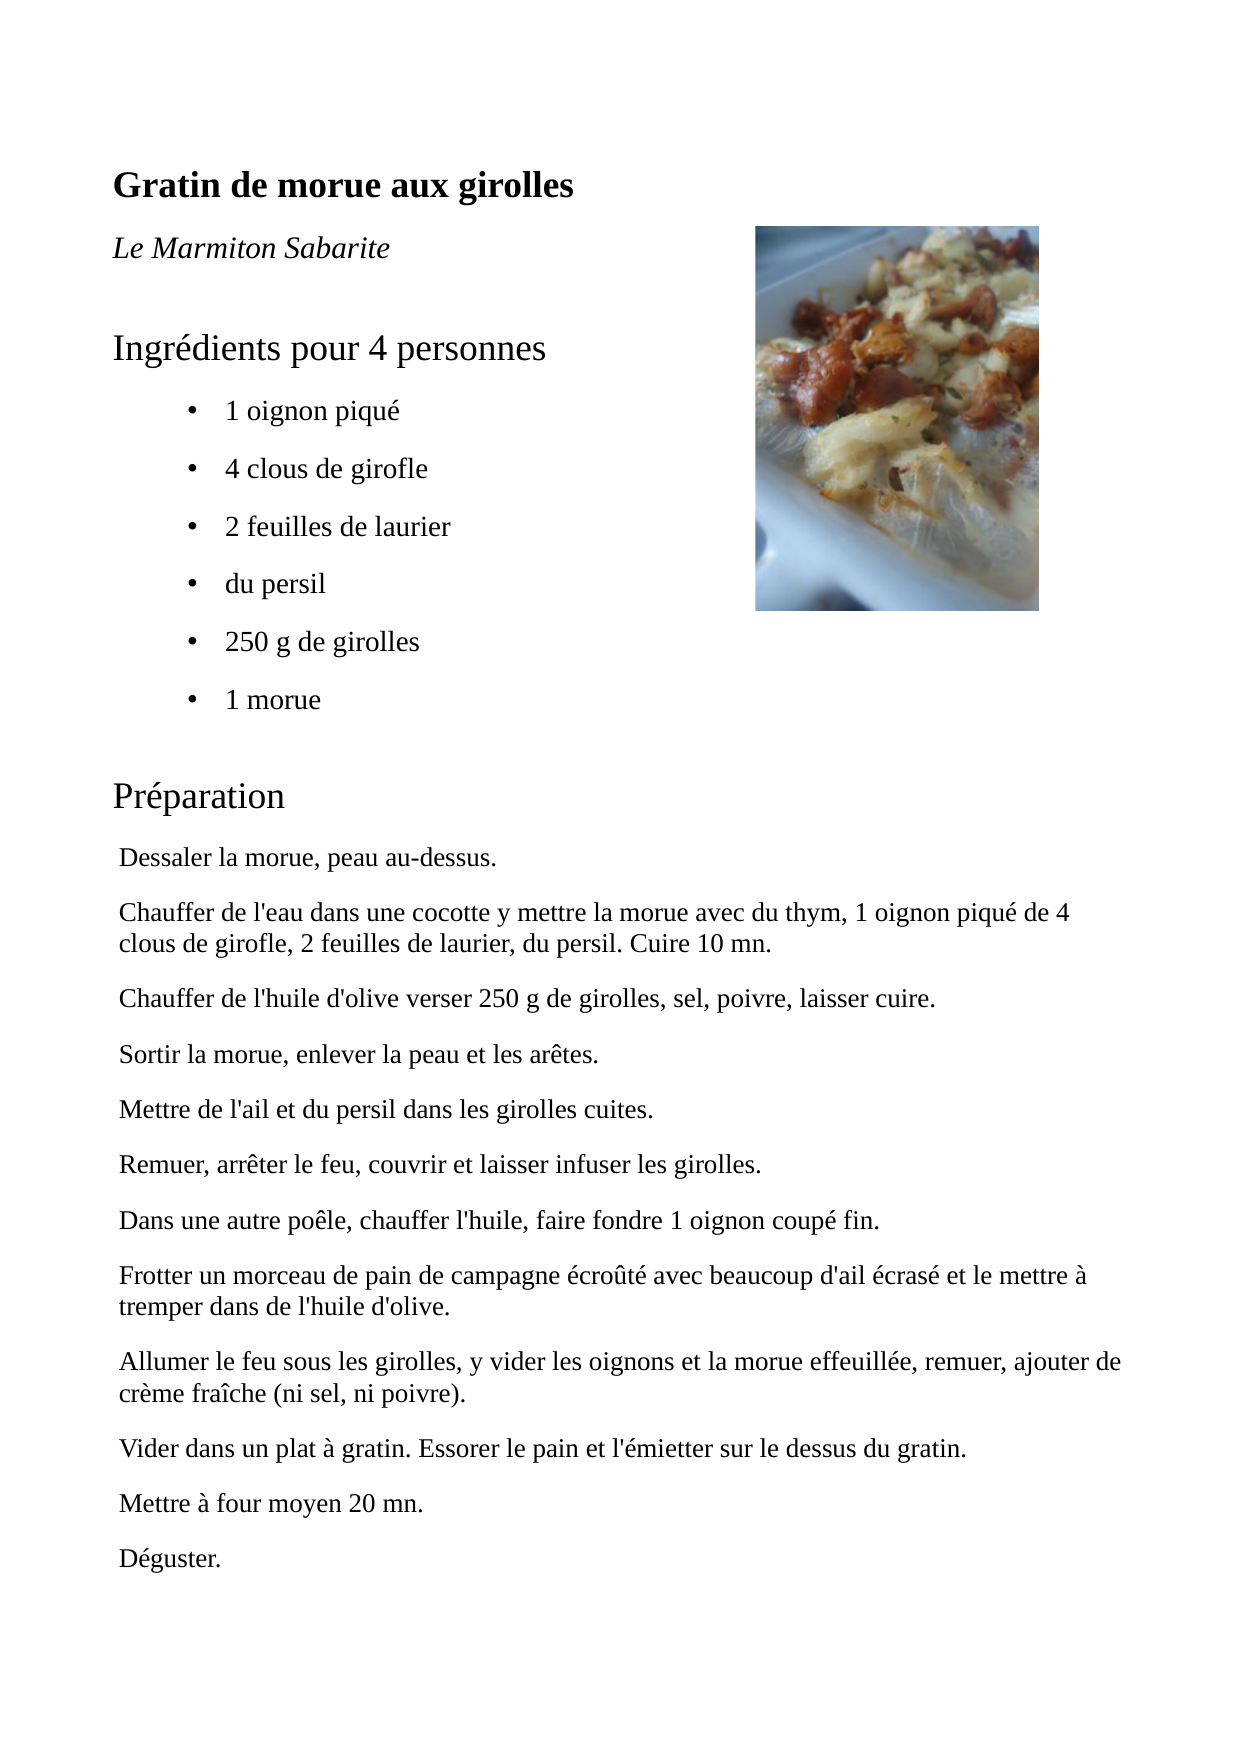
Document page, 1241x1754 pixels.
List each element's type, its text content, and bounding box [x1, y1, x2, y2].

text [1039, 230, 1128, 302]
text [1039, 326, 1128, 369]
text Gratin de morue aux girolles [112, 162, 1128, 206]
list [1039, 393, 1128, 427]
text Le Marmiton Sabarite [112, 230, 755, 302]
text Dans une autre poêle, chauffer l'huile, faire fondre 1 oignon coupé fin. [118, 1204, 1128, 1235]
text Ingrédients pour 4 personnes [112, 326, 755, 369]
text Déguster. [118, 1543, 1128, 1574]
list 1 morue [187, 682, 1128, 749]
list 1 oignon piqué [187, 393, 755, 427]
text Mettre à four moyen 20 mn. [118, 1487, 1128, 1518]
list 4 clous de girofle [187, 451, 755, 484]
text Chauffer de l'huile d'olive verser 250 g de girolles, sel, poivre, laisser cuire. [118, 982, 1128, 1014]
text Vider dans un plat à gratin. Essorer le pain et l'émietter sur le dessus du gratin. [118, 1432, 1128, 1463]
text Préparation [112, 773, 1128, 817]
list [1039, 566, 1128, 600]
text Dessaler la morue, peau au-dessus. [118, 841, 1128, 872]
text Allumer le feu sous les girolles, y vider les oignons et la morue effeuillée, remuer, ajouter de crème fraîche (ni sel, ni poivre). [118, 1346, 1128, 1408]
list [1039, 451, 1128, 484]
text Sortir la morue, enlever la peau et les arêtes. [118, 1038, 1128, 1069]
text Remuer, arrêter le feu, couvrir et laisser infuser les girolles. [118, 1148, 1128, 1179]
text Mettre de l'ail et du persil dans les girolles cuites. [118, 1093, 1128, 1124]
list du persil [187, 566, 755, 600]
text Frotter un morceau de pain de campagne écroûté avec beaucoup d'ail écrasé et le mettre à tremper dans de l'huile d'olive. [118, 1259, 1128, 1321]
list 250 g de girolles [187, 624, 1128, 658]
list [1039, 509, 1128, 542]
list 2 feuilles de laurier [187, 509, 755, 542]
text Chauffer de l'eau dans une cocotte y mettre la morue avec du thym, 1 oignon piqué de 4 clous de girofle, 2 feuilles de laurier, du persil. Cuire 10 mn. [118, 896, 1128, 958]
